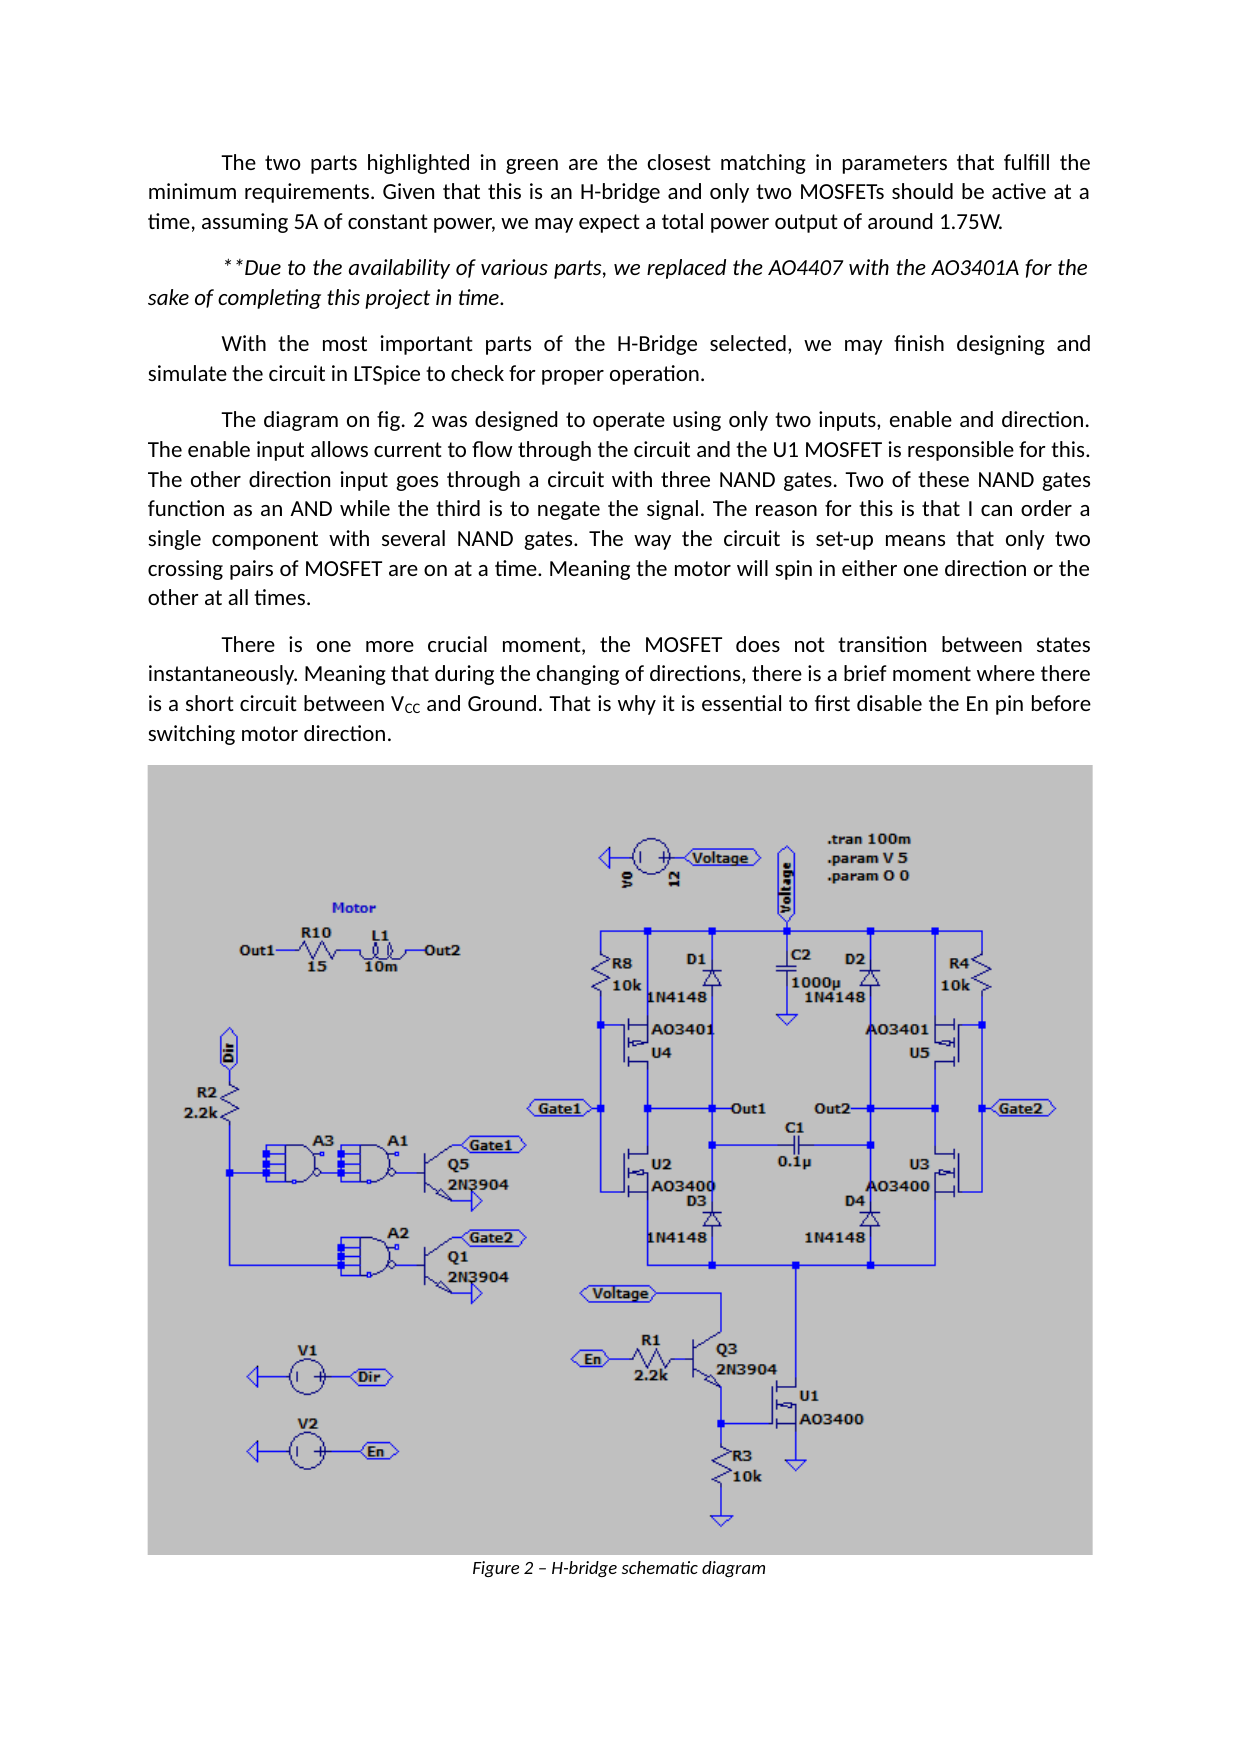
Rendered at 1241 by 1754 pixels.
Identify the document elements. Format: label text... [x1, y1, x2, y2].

text Figure 2 – H-bridge schematic diagram [148, 1555, 1093, 1579]
text With the most important parts of the H-Bridge selected, we may finish designing and simulate the circuit in LTSpice to check for proper operation. [148, 329, 1093, 387]
picture [147, 765, 1093, 1555]
text The diagram on fig. 2 was designed to operate using only two inputs, enable and direction. The enable input allows current to flow through the circuit and the U1 MOSFET is responsible for this. The other direction input goes through a circuit with three NAND gates. Two of these NAND gates function as an AND while the third is to negate the signal. The reason for this is that I can order a single component with several NAND gates. The way the circuit is set-up means that only two crossing pairs of MOSFET are on at a time. Meaning the motor will spin in either one direction or the other at all times. [148, 405, 1093, 612]
text The two parts highlighted in green are the closest matching in parameters that fulfill the minimum requirements. Given that this is an H-bridge and only two MOSFETs should be active at a time, assuming 5A of constant power, we may expect a total power output of around 1.75W. [148, 148, 1093, 235]
text **Due to the availability of various parts, we replaced the AO4407 with the AO3401A for the sake of completing this project in time. [148, 253, 1093, 311]
text There is one more crucial moment, the MOSFET does not transition between states instantaneously. Meaning that during the changing of directions, there is a brief moment where there is a short circuit between VCC and Ground. That is why it is essential to first disable the En pin before switching motor direction. [148, 630, 1093, 747]
